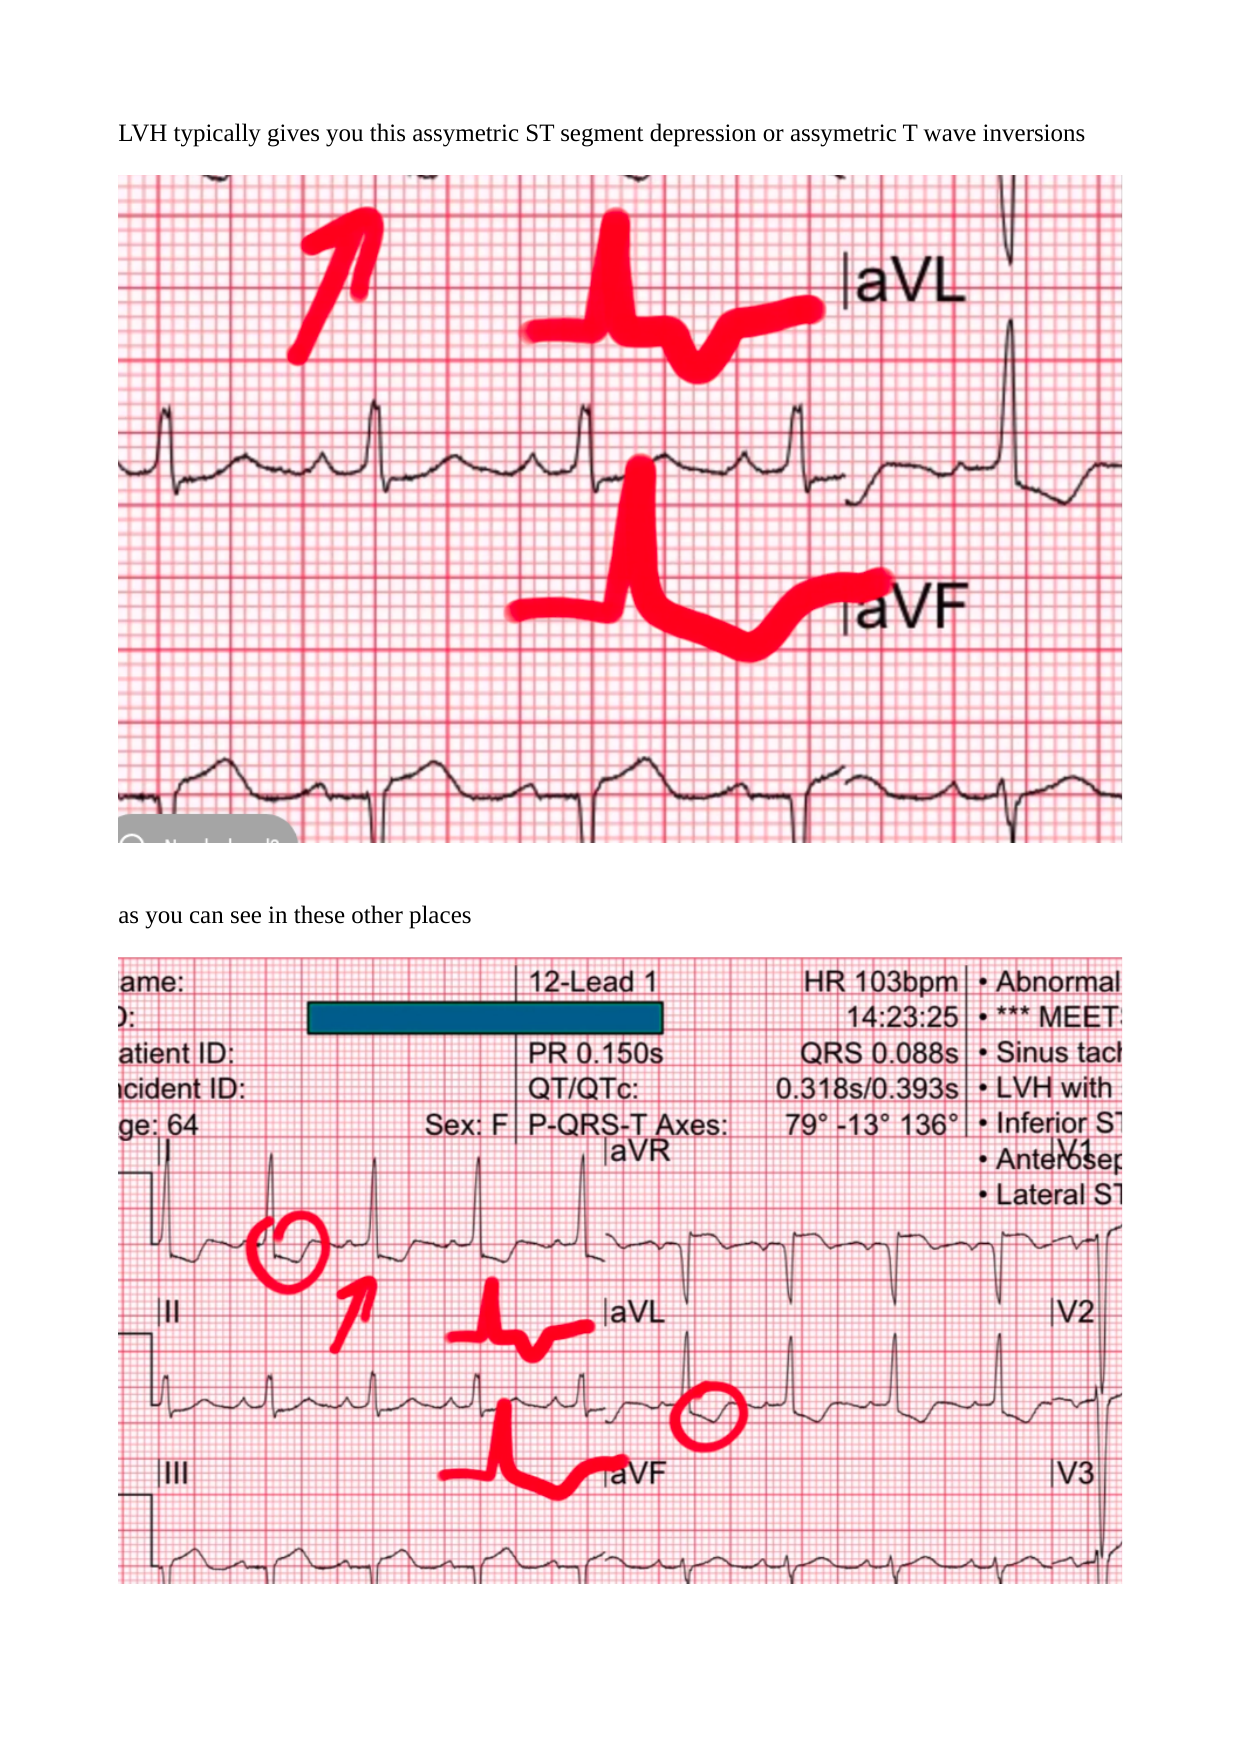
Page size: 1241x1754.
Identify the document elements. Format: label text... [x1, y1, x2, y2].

text as you can see in these other places [118, 843, 1122, 957]
text LVH typically gives you this assymetric ST segment depression or assymetric T wave inversions [118, 118, 1122, 175]
picture [118, 957, 1123, 1584]
picture [118, 175, 1123, 843]
text [118, 1584, 1122, 1612]
